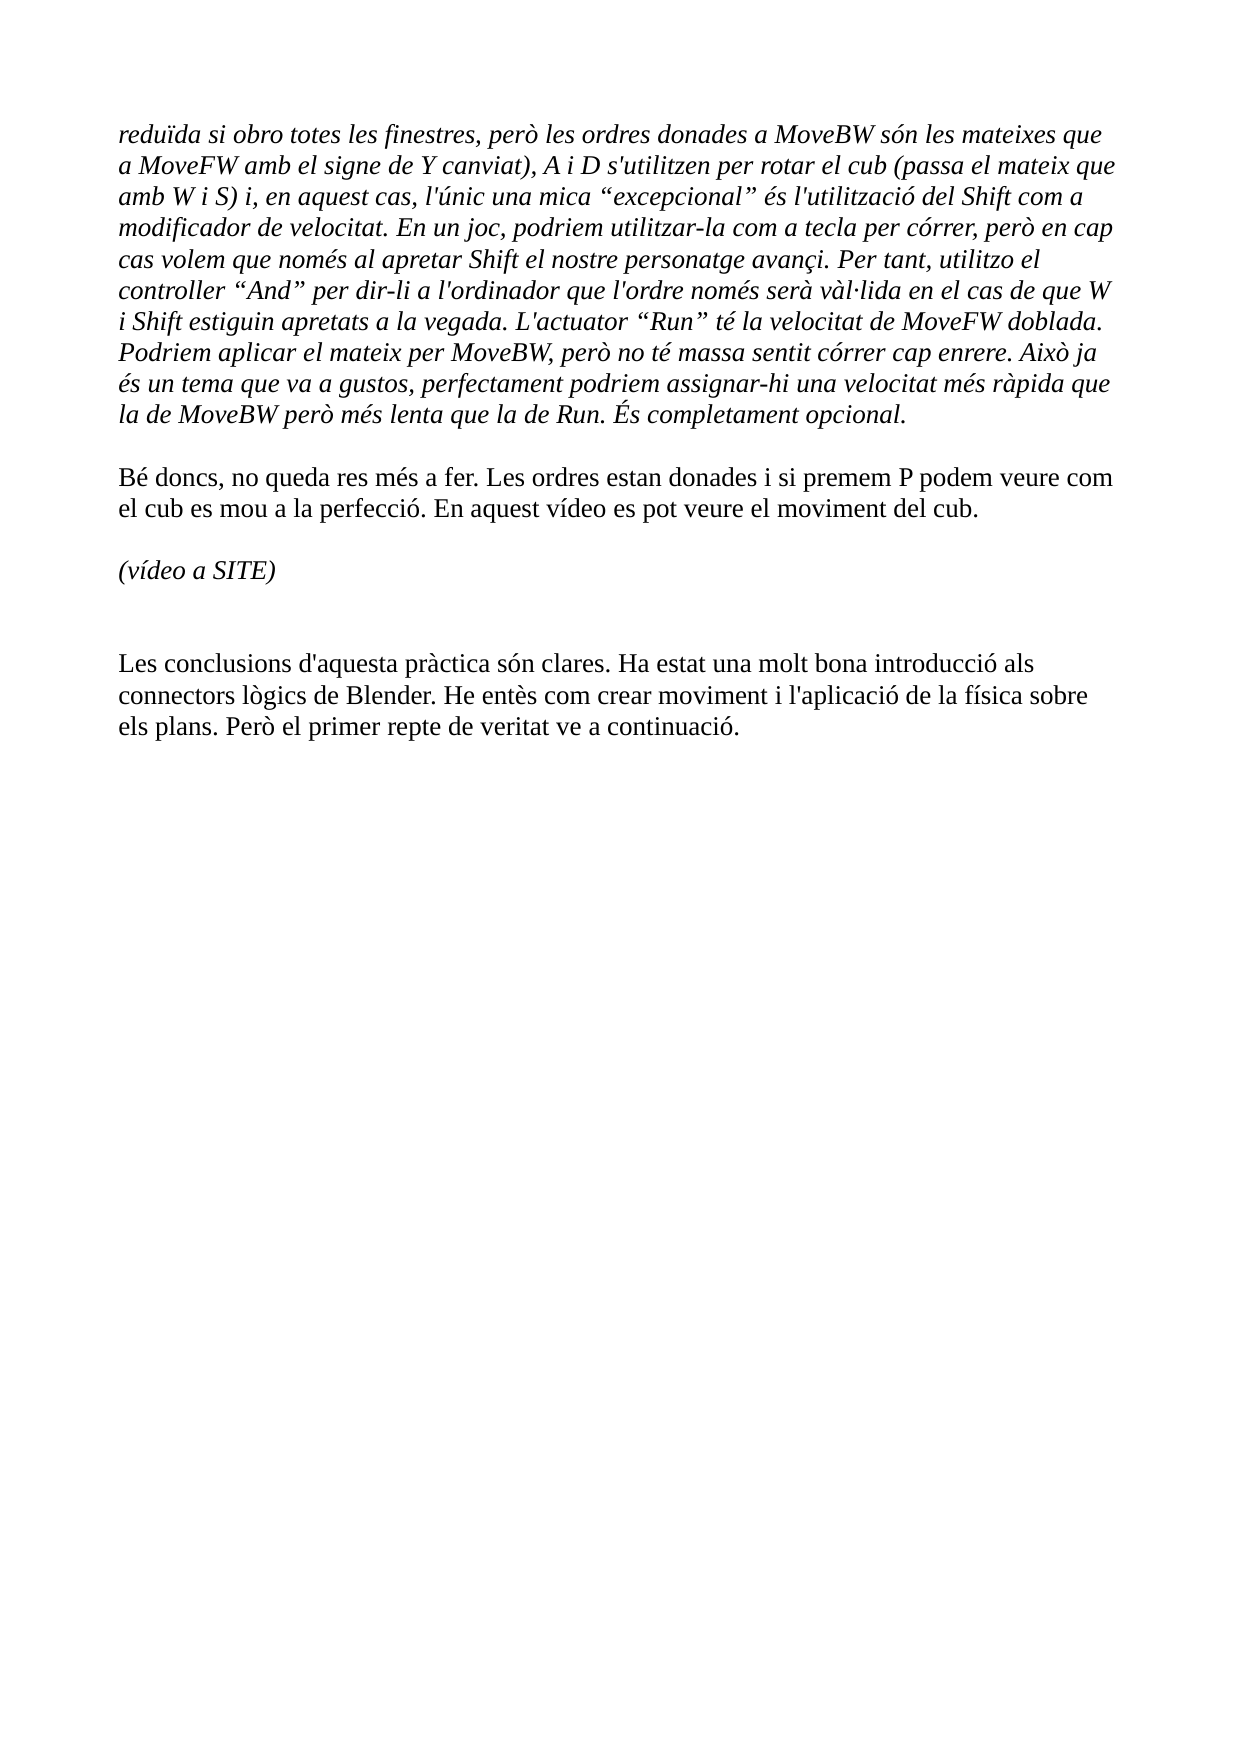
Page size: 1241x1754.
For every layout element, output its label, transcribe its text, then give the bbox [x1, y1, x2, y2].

text reduïda si obro totes les finestres, però les ordres donades a MoveBW són les mateixes que a MoveFW amb el signe de Y canviat), A i D s'utilitzen per rotar el cub (passa el mateix que amb W i S) i, en aquest cas, l'únic una mica “excepcional” és l'utilització del Shift com a modificador de velocitat. En un joc, podriem utilitzar-la com a tecla per córrer, però en cap cas volem que només al apretar Shift el nostre personatge avançi. Per tant, utilitzo el controller “And” per dir-li a l'ordinador que l'ordre només serà vàl·lida en el cas de que W i Shift estiguin apretats a la vegada. L'actuator “Run” té la velocitat de MoveFW doblada. Podriem aplicar el mateix per MoveBW, però no té massa sentit córrer cap enrere. Això ja és un tema que va a gustos, perfectament podriem assignar-hi una velocitat més ràpida que la de MoveBW però més lenta que la de Run. És completament opcional. [118, 118, 1122, 429]
text Bé doncs, no queda res més a fer. Les ordres estan donades i si premem P podem veure com el cub es mou a la perfecció. En aquest vídeo es pot veure el moviment del cub. [118, 461, 1122, 523]
text Les conclusions d'aquesta pràctica són clares. Ha estat una molt bona introducció als connectors lògics de Blender. He entès com crear moviment i l'aplicació de la física sobre els plans. Però el primer repte de veritat ve a continuació. [118, 648, 1122, 741]
text (vídeo a SITE) [118, 554, 1122, 585]
